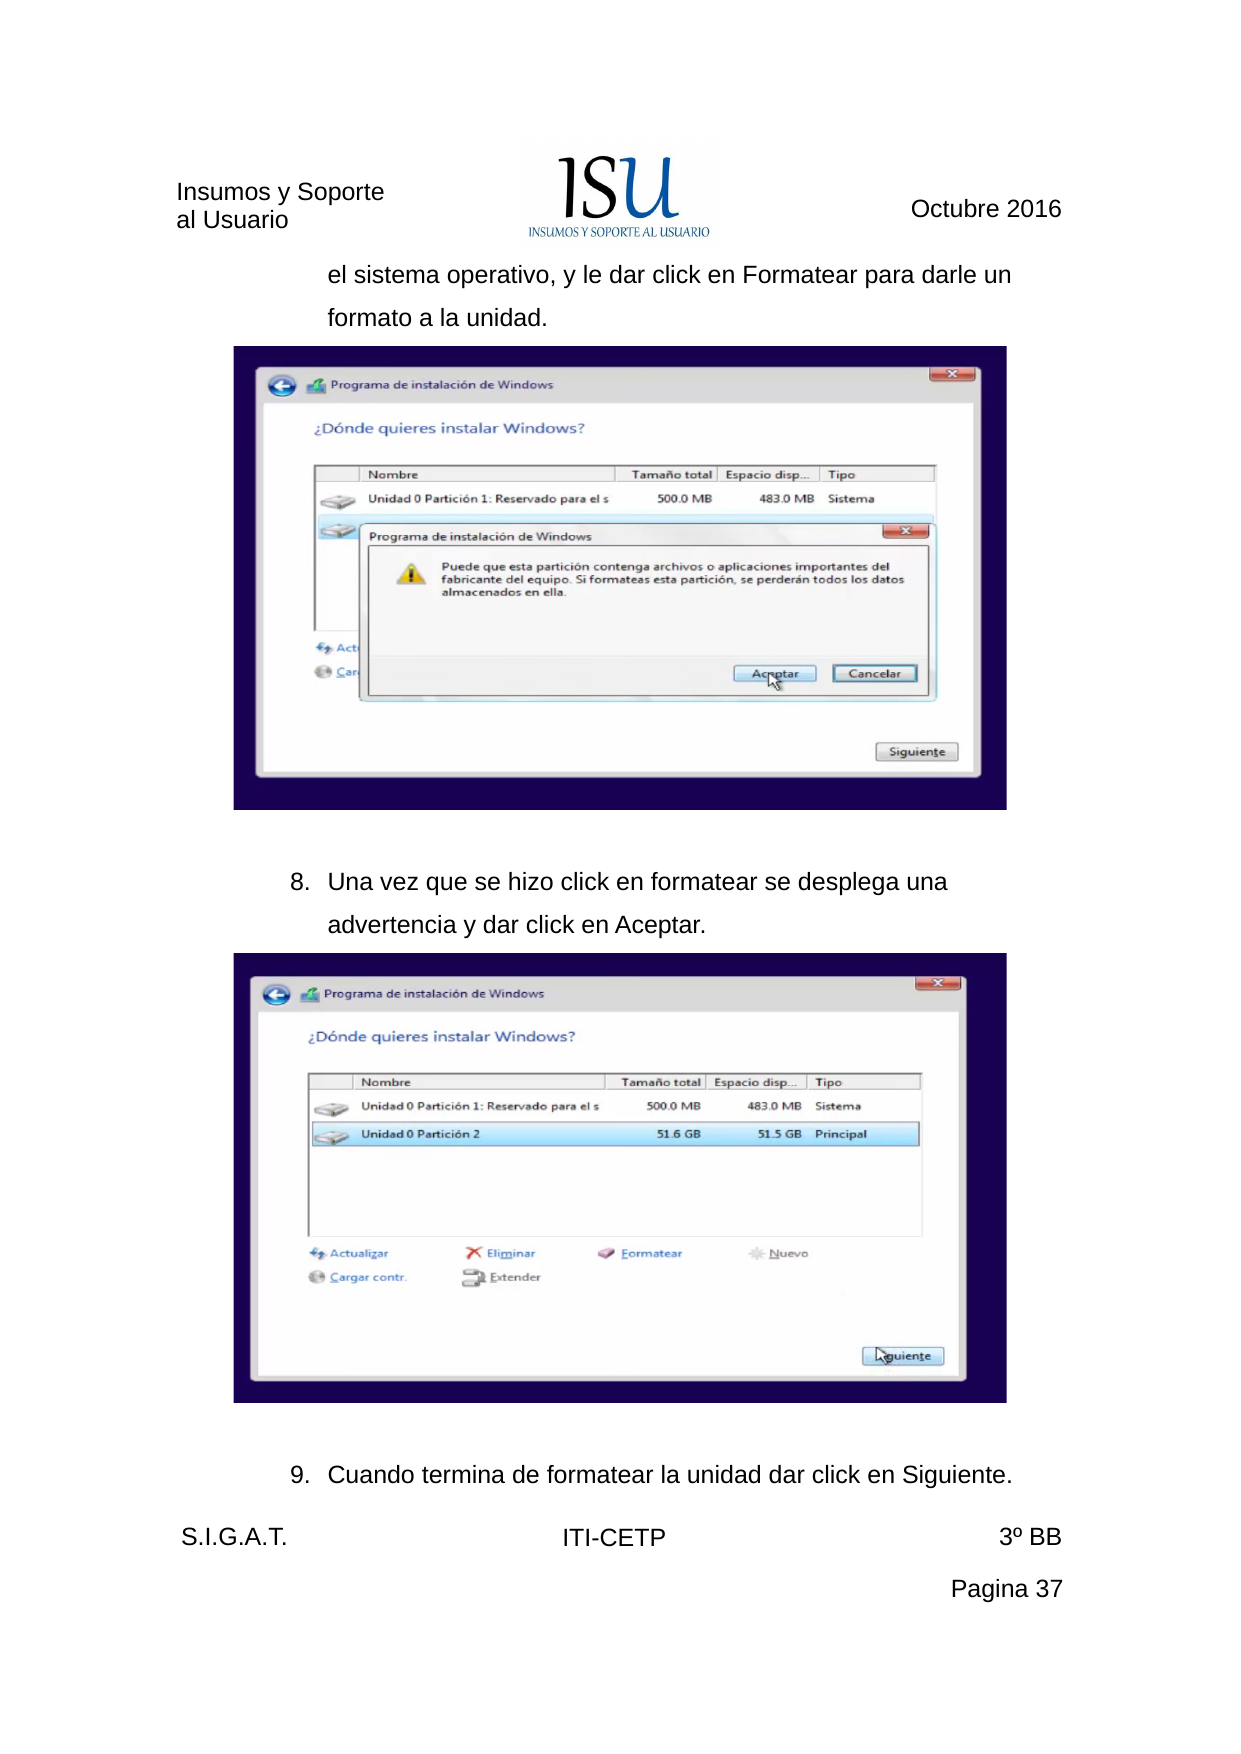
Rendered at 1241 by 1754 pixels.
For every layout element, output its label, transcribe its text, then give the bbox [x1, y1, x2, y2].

list Cuando termina de formatear la unidad dar click en Siguiente. [290, 1460, 1063, 1489]
picture [517, 138, 723, 252]
list Una vez que se hizo click en formatear se desplega una advertencia y dar click en Aceptar. [290, 867, 1063, 939]
list el sistema operativo, y le dar click en Formatear para darle un formato a la unidad. [290, 260, 1063, 332]
